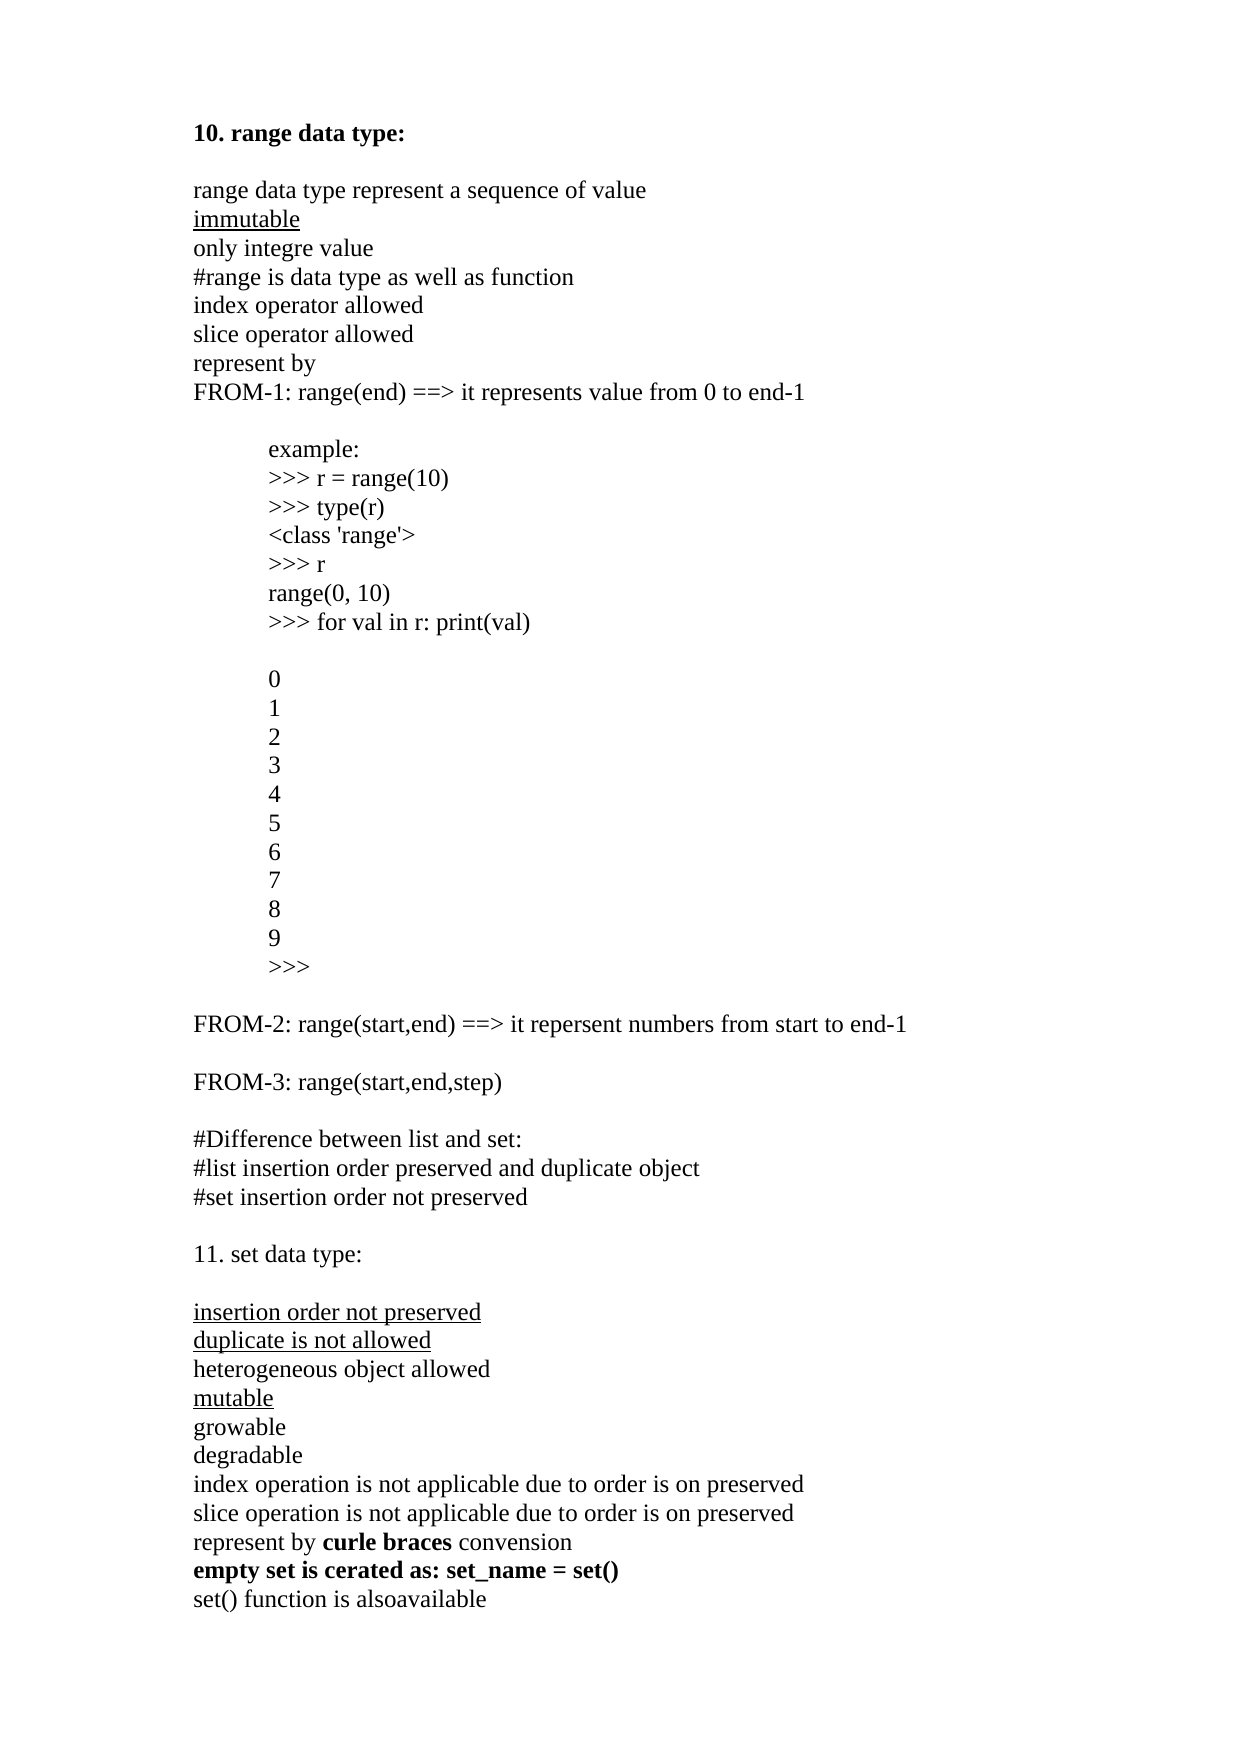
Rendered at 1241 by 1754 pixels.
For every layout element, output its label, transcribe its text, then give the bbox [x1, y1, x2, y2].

text slice operator allowed [118, 319, 1122, 348]
text empty set is cerated as: set_name = set() [118, 1556, 1122, 1584]
text FROM-1: range(end) ==> it represents value from 0 to end-1 [118, 377, 1122, 406]
text 11. set data type: [118, 1239, 1122, 1268]
text FROM-3: range(start,end,step) [118, 1067, 1122, 1096]
text 1 [118, 693, 1122, 722]
text index operator allowed [118, 291, 1122, 319]
text >>> for val in r: print(val) [118, 607, 1122, 636]
text >>> [118, 952, 1122, 981]
text degradable [118, 1441, 1122, 1469]
text represent by [118, 348, 1122, 377]
text index operation is not applicable due to order is on preserved [118, 1469, 1122, 1498]
text range data type represent a sequence of value [118, 176, 1122, 204]
text 2 [118, 722, 1122, 751]
text 6 [118, 837, 1122, 866]
text <class 'range'> [118, 521, 1122, 549]
text >>> r = range(10) [118, 463, 1122, 492]
text 7 [118, 866, 1122, 894]
text 3 [118, 751, 1122, 779]
text 8 [118, 894, 1122, 923]
text 9 [118, 923, 1122, 952]
text range(0, 10) [118, 578, 1122, 607]
text 4 [118, 779, 1122, 808]
text immutable [118, 204, 1122, 233]
text slice operation is not applicable due to order is on preserved [118, 1498, 1122, 1527]
text #range is data type as well as function [118, 262, 1122, 291]
text mutable [118, 1383, 1122, 1412]
text duplicate is not allowed [118, 1326, 1122, 1354]
text #Difference between list and set: [118, 1124, 1122, 1153]
text heterogeneous object allowed [118, 1354, 1122, 1383]
text >>> r [118, 549, 1122, 578]
text 10. range data type: [118, 118, 1122, 147]
text growable [118, 1412, 1122, 1441]
text #list insertion order preserved and duplicate object [118, 1153, 1122, 1182]
text insertion order not preserved [118, 1297, 1122, 1326]
text example: [118, 434, 1122, 463]
text only integre value [118, 233, 1122, 262]
text FROM-2: range(start,end) ==> it repersent numbers from start to end-1 [118, 1009, 1122, 1038]
text set() function is alsoavailable [118, 1584, 1122, 1613]
text #set insertion order not preserved [118, 1182, 1122, 1211]
text 5 [118, 808, 1122, 837]
text 0 [118, 664, 1122, 693]
text >>> type(r) [118, 492, 1122, 521]
text represent by curle braces convension [118, 1527, 1122, 1556]
